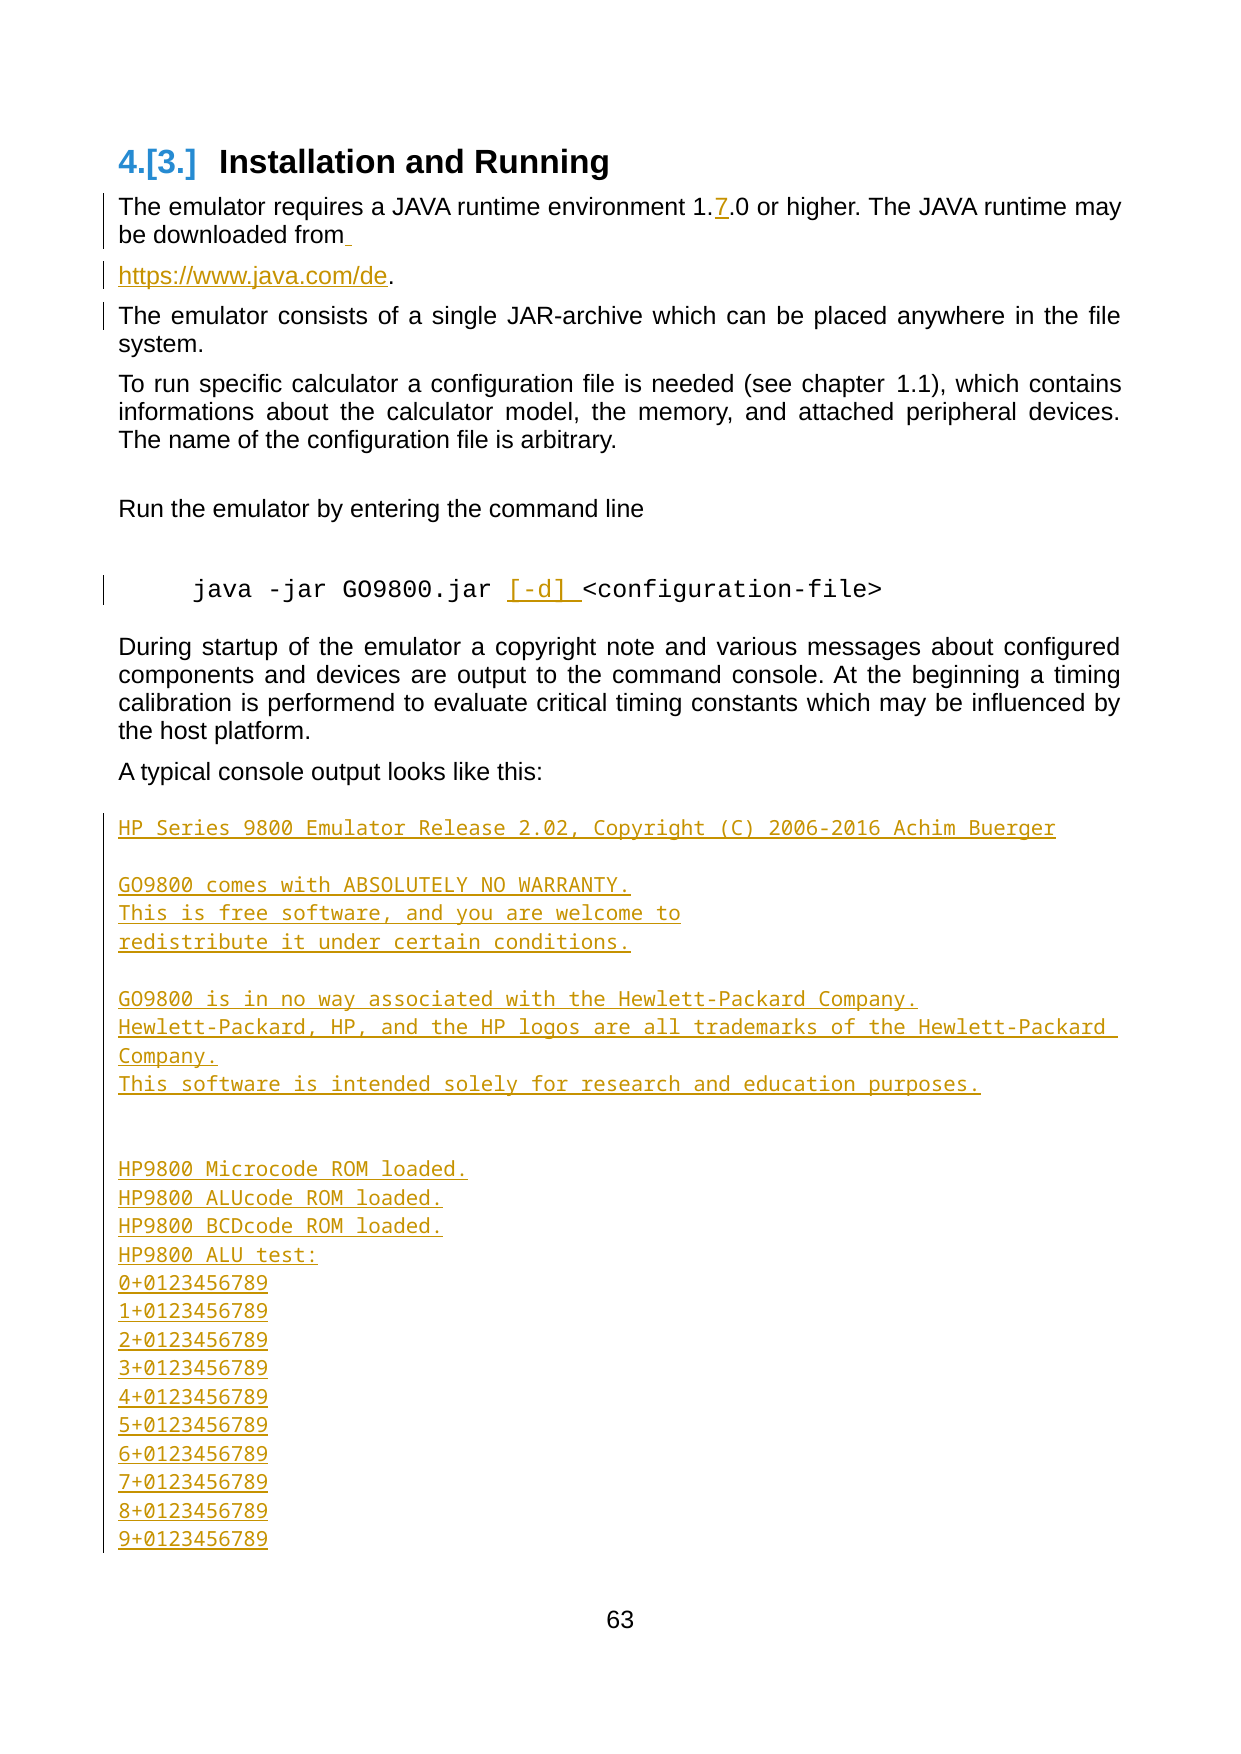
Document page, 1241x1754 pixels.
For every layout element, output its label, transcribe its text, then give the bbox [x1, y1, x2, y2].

text GO9800 is in no way associated with the Hewlett-Packard Company. [118, 984, 1122, 1012]
text 2+0123456789 [118, 1325, 1122, 1353]
text redistribute it under certain conditions. [118, 927, 1122, 955]
text The emulator requires a JAVA runtime environment 1.7.0 or higher. The JAVA runtime may be downloaded from [118, 193, 1122, 249]
text 4+0123456789 [118, 1382, 1122, 1410]
text This software is intended solely for research and education purposes. [118, 1069, 1122, 1098]
text A typical console output looks like this: [118, 757, 1122, 785]
text Hewlett-Packard, HP, and the HP logos are all trademarks of the Hewlett-Packard Company. [118, 1012, 1122, 1069]
text 3+0123456789 [118, 1353, 1122, 1382]
text HP9800 Microcode ROM loaded. [118, 1154, 1122, 1183]
text 0+0123456789 [118, 1268, 1122, 1297]
text HP9800 ALU test: [118, 1240, 1122, 1268]
text 9+0123456789 [118, 1524, 1122, 1553]
text HP9800 BCDcode ROM loaded. [118, 1211, 1122, 1240]
text During startup of the emulator a copyright note and various messages about configured components and devices are output to the command console. At the beginning a timing calibration is performend to evaluate critical timing constants which may be influenced by the host platform. [118, 633, 1122, 745]
subtitle Installation and Running [118, 143, 1122, 181]
text This is free software, and you are welcome to [118, 898, 1122, 927]
text HP Series 9800 Emulator Release 2.02, Copyright (C) 2006-2016 Achim Buerger [118, 813, 1122, 842]
text The emulator consists of a single JAR-archive which can be placed anywhere in the file system. [118, 302, 1122, 358]
text 1+0123456789 [118, 1297, 1122, 1325]
text GO9800 comes with ABSOLUTELY NO WARRANTY. [118, 870, 1122, 898]
text Run the emulator by entering the command line [118, 494, 1122, 522]
text 8+0123456789 [118, 1496, 1122, 1524]
text 7+0123456789 [118, 1467, 1122, 1496]
text HP9800 ALUcode ROM loaded. [118, 1183, 1122, 1211]
text 5+0123456789 [118, 1410, 1122, 1439]
text 6+0123456789 [118, 1439, 1122, 1467]
text java -jar GO9800.jar [-d] <configuration-file> [118, 575, 1122, 605]
text https://www.java.com/de. [118, 261, 1122, 289]
text To run specific calculator a configuration file is needed (see chapter 1.1), which contains informations about the calculator model, the memory, and attached peripheral devices. The name of the configuration file is arbitrary. [118, 370, 1122, 454]
